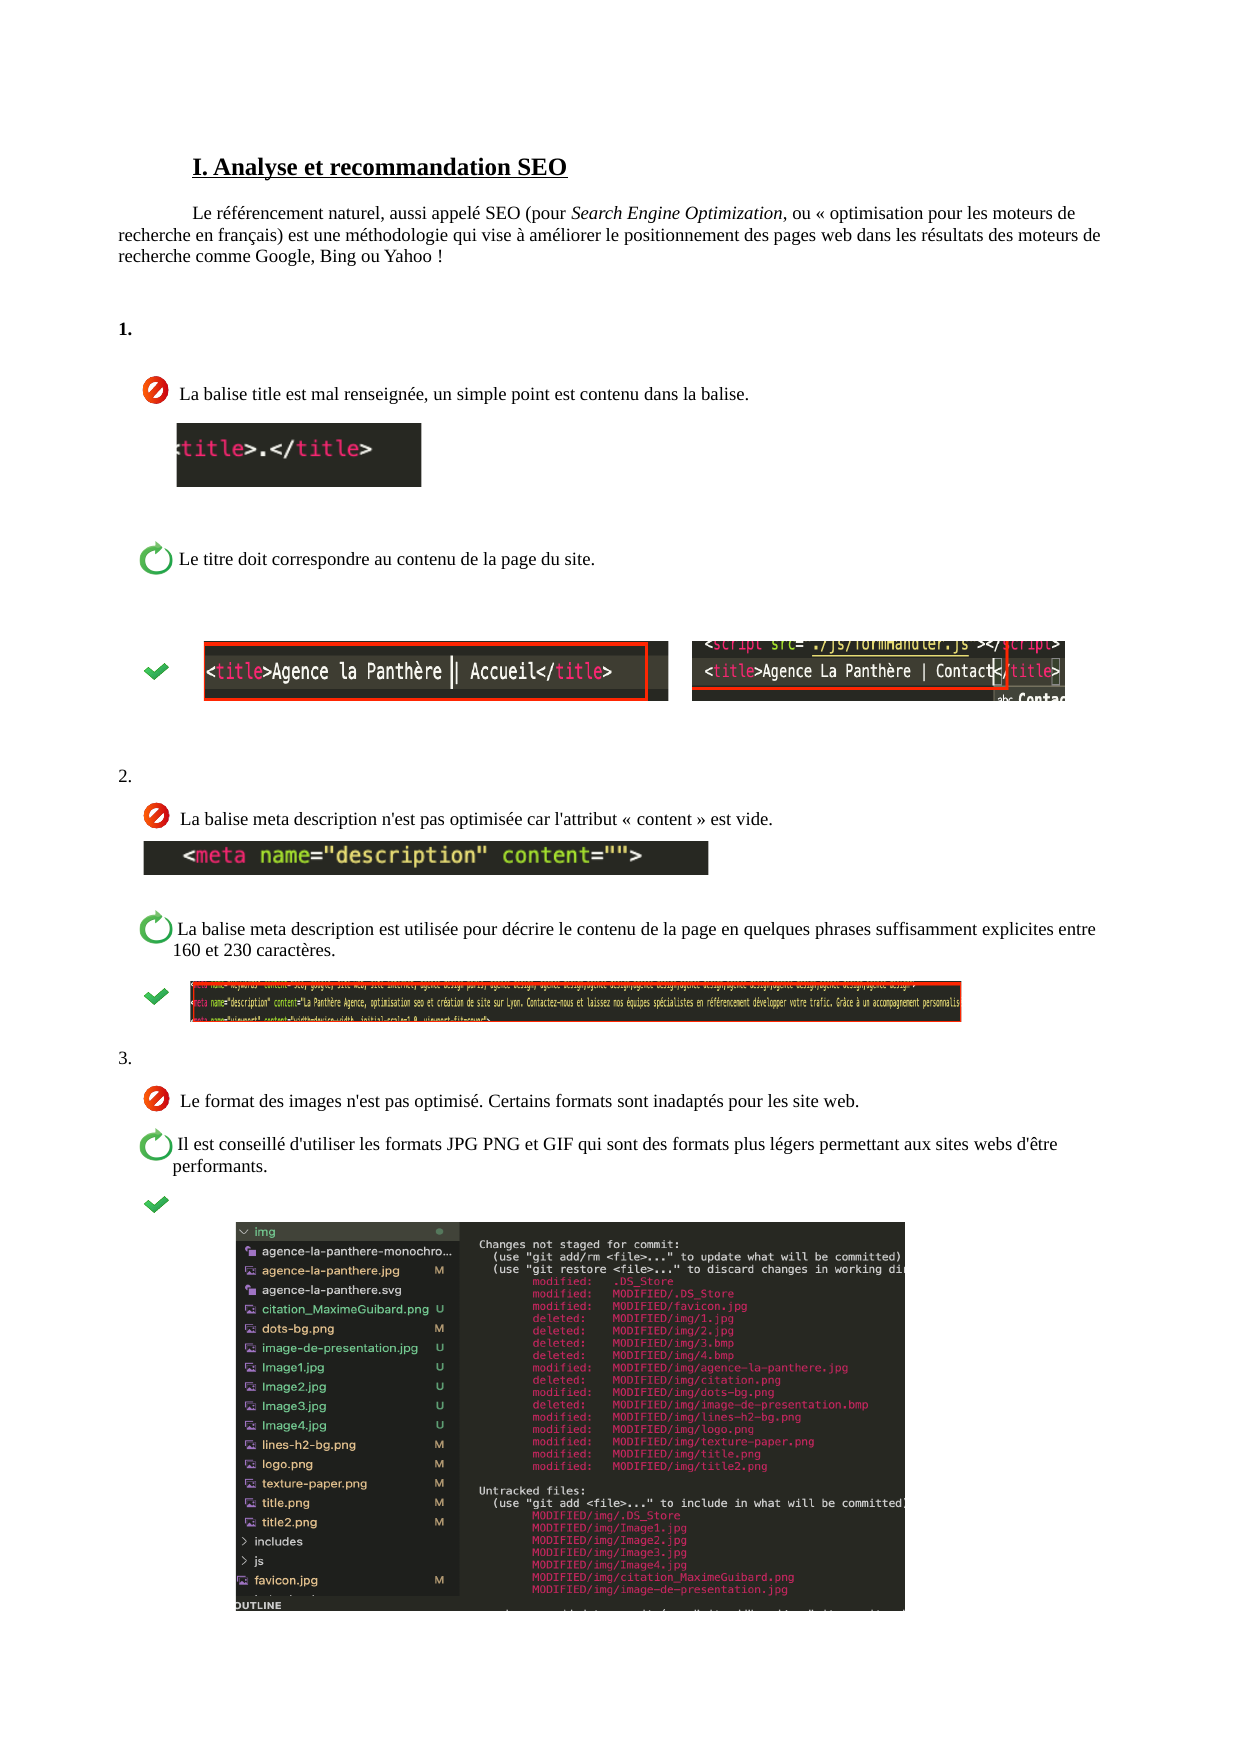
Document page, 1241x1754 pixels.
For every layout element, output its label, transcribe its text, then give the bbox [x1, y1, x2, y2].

text 1. [118, 318, 1122, 339]
picture [139, 1128, 173, 1161]
text Le référencement naturel, aussi appelé SEO (pour Search Engine Optimization, ou « optimisation pour les moteurs de recherche en français) est une méthodologie qui vise à améliorer le positionnement des pages web dans les résultats des moteurs de recherche comme Google, Bing ou Yahoo ! [118, 202, 1122, 267]
picture [139, 541, 173, 575]
text La balise meta description n'est pas optimisée car l'attribut « content » est vide. [159, 808, 1122, 829]
text 3. [118, 1047, 1122, 1068]
picture [190, 981, 962, 1022]
picture [692, 641, 1065, 701]
picture [139, 910, 173, 944]
picture [176, 423, 422, 487]
picture [235, 1222, 905, 1611]
text 2. [118, 765, 1122, 786]
text Le titre doit correspondre au contenu de la page du site. [173, 542, 1122, 570]
text La balise meta description est utilisée pour décrire le contenu de la page en quelques phrases suffisamment explicites entre 160 et 230 caractères. [118, 917, 1122, 961]
text La balise title est mal renseignée, un simple point est contenu dans la balise. [160, 382, 1122, 404]
picture [203, 641, 669, 701]
text I. Analyse et recommandation SEO [118, 152, 1122, 180]
text Il est conseillé d'utiliser les formats JPG PNG et GIF qui sont des formats plus légers permettant aux sites webs d'être performants. [118, 1133, 1122, 1176]
picture [143, 841, 709, 875]
text Le format des images n'est pas optimisé. Certains formats sont inadaptés pour les site web. [163, 1090, 1122, 1111]
